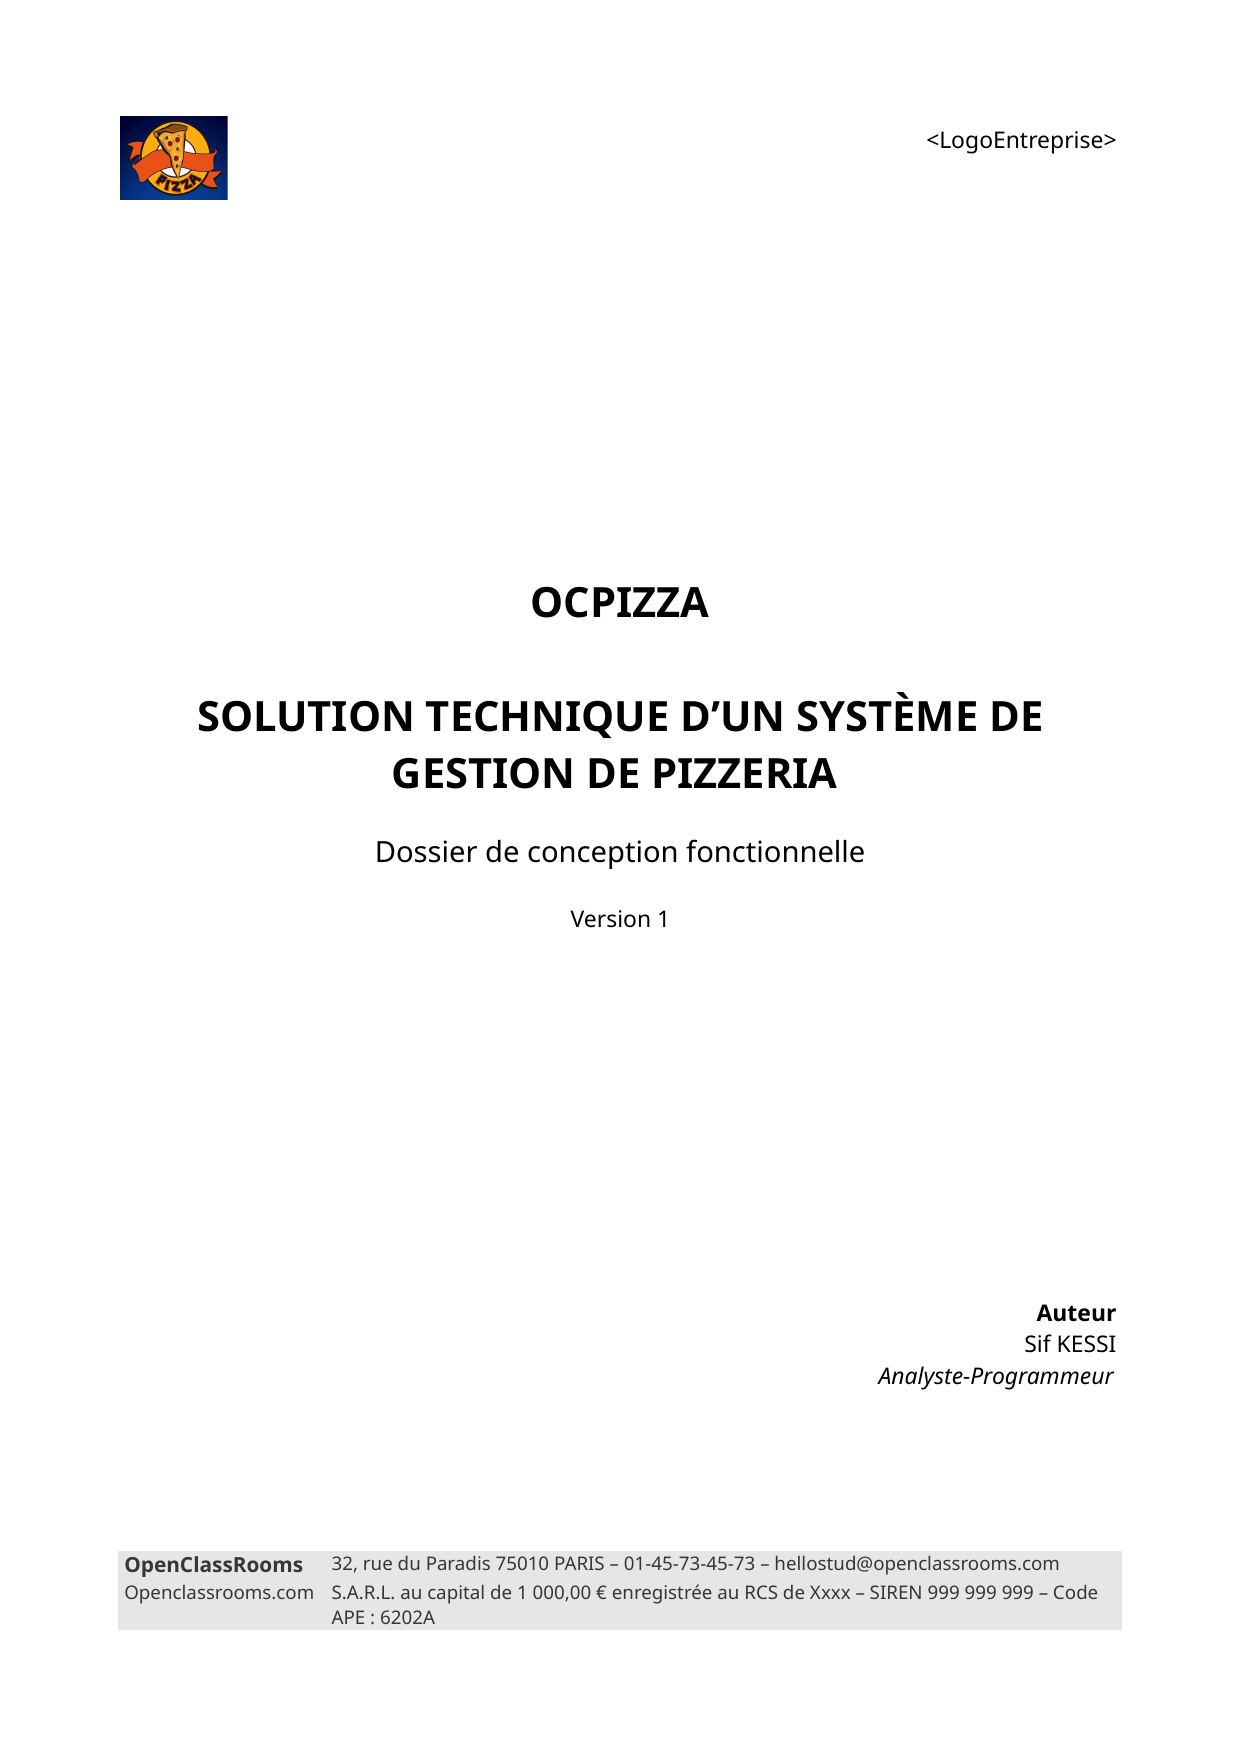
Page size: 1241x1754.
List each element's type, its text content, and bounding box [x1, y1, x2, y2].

table_header OCPIZZA SOLUTION TECHNIQUE D’UN SYSTÈME DE GESTION DE PIZZERIA Dossier de conception fonctionnelle Version 1 [118, 234, 1122, 1273]
table_cell Auteur Sif KESSI Analyste-Programmeur [118, 1273, 1122, 1415]
picture [120, 116, 228, 200]
